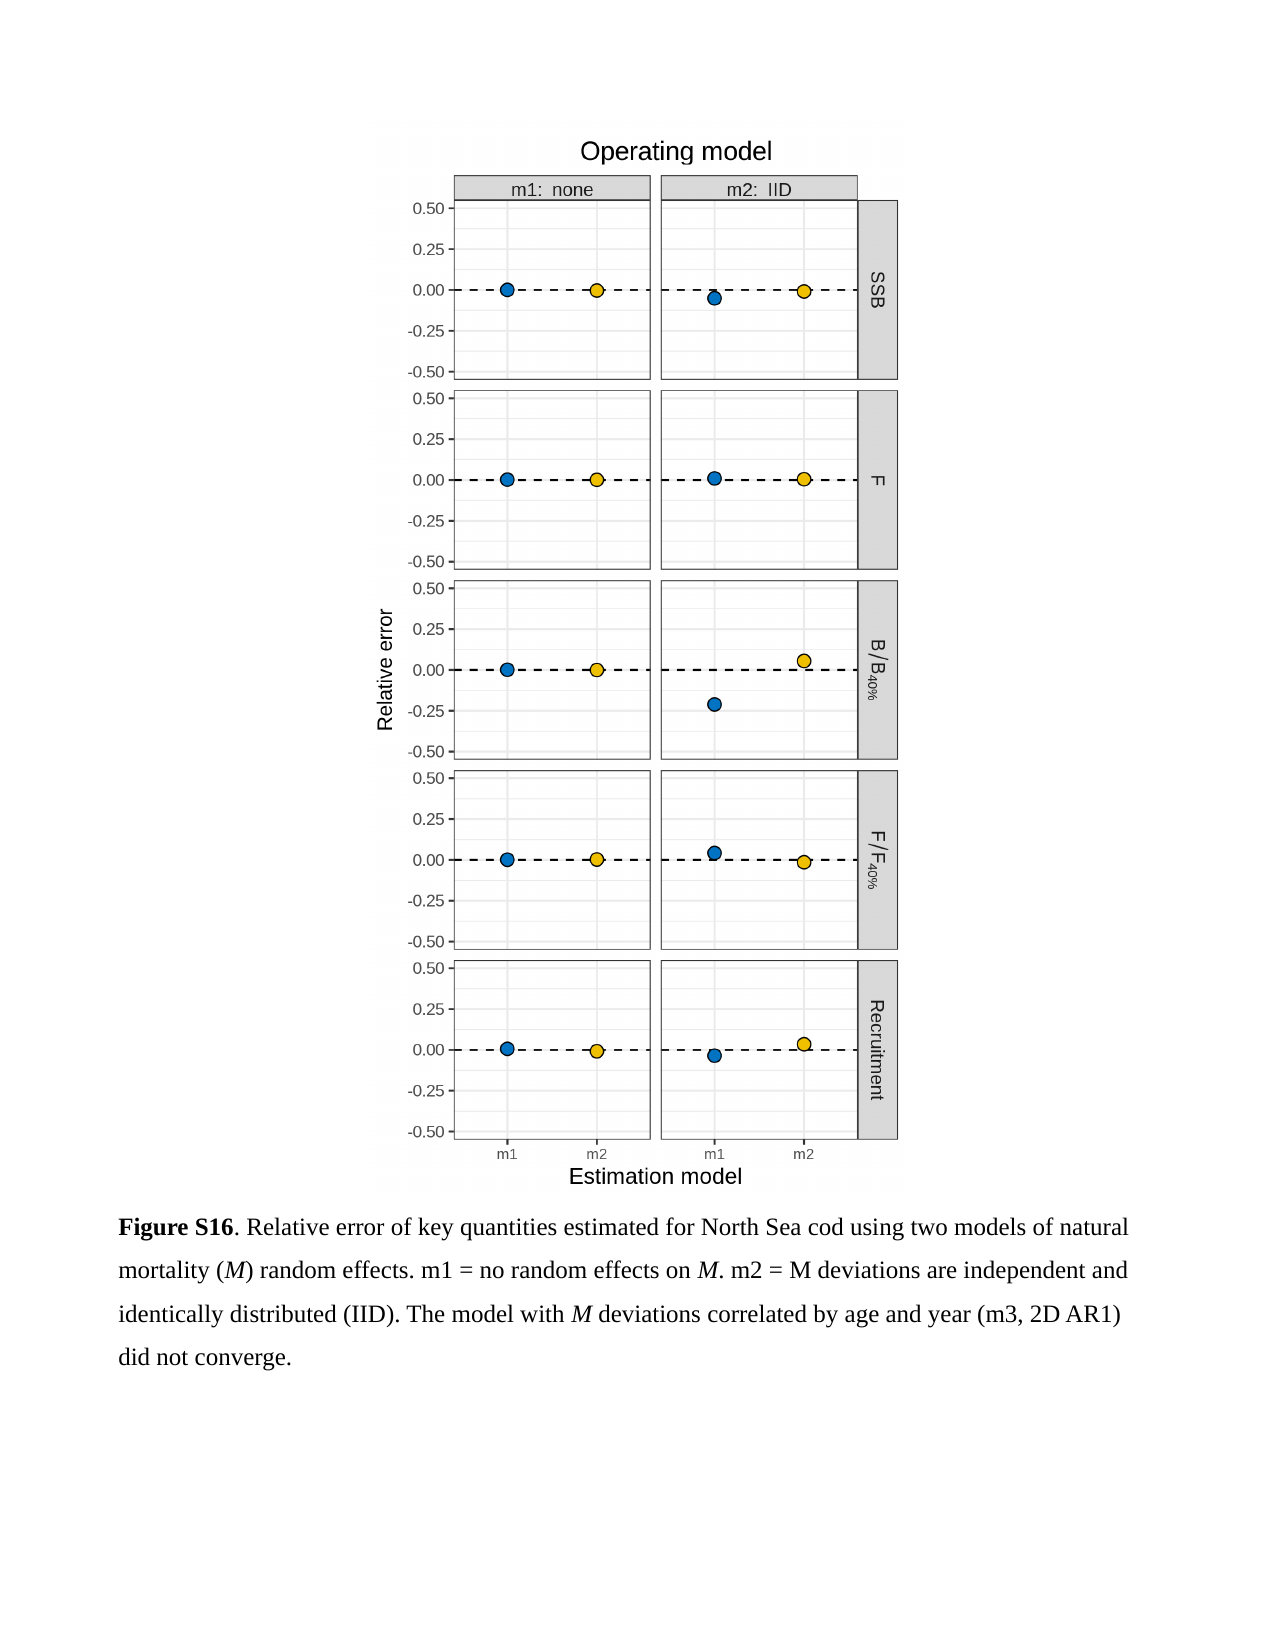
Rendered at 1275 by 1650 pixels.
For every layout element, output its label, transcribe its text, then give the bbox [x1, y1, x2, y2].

text Figure S16. Relative error of key quantities estimated for North Sea cod using two models of natural mortality (M) random effects. m1 = no random effects on M. m2 = M deviations are independent and identically distributed (IID). The model with M deviations correlated by age and year (m3, 2D AR1) did not converge. [118, 1212, 1157, 1371]
picture [367, 118, 908, 1199]
